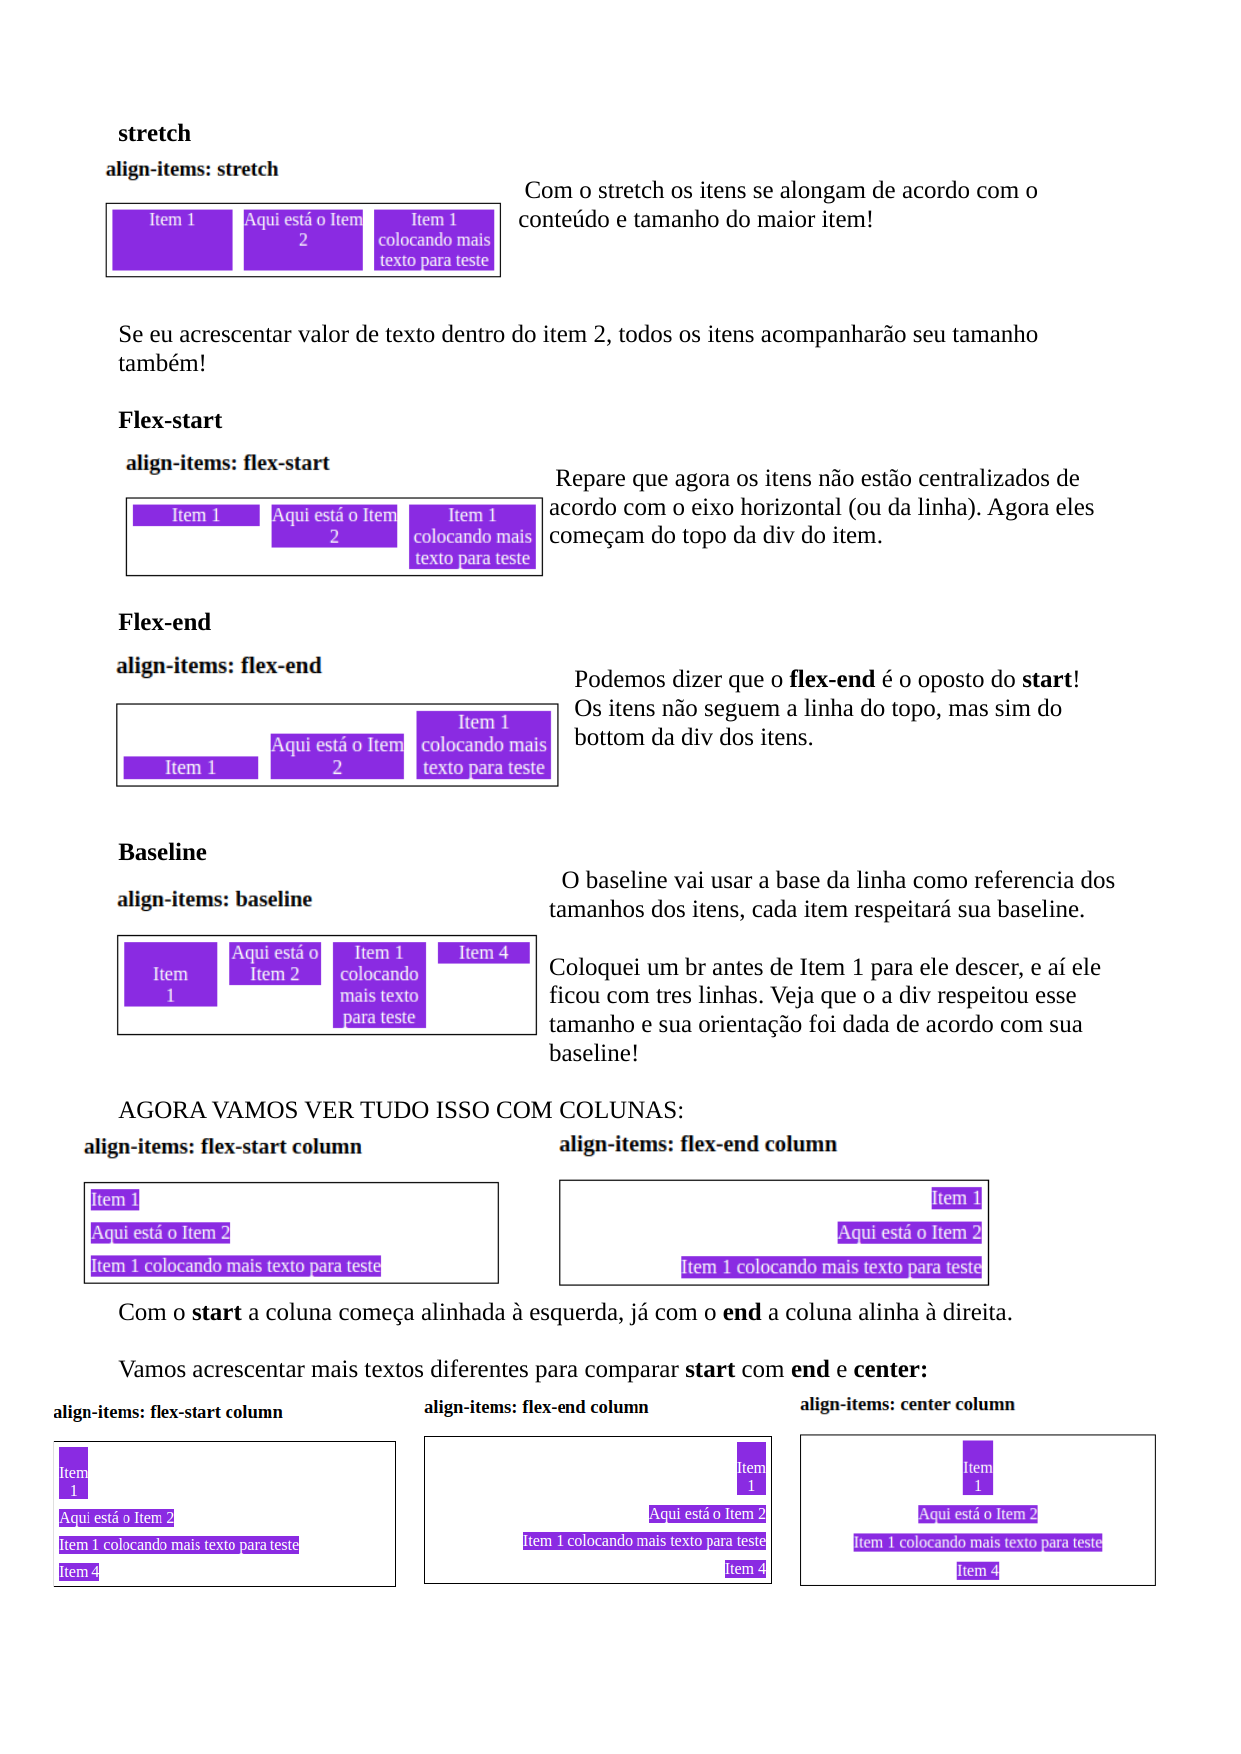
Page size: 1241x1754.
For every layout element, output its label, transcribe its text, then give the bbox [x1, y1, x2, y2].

picture [120, 446, 549, 593]
text Podemos dizer que o flex-end é o oposto do start! [574, 664, 1122, 693]
text Com o start a coluna começa alinhada à esquerda, já com o end a coluna alinha à direita. [118, 1297, 1122, 1326]
text Baseline [118, 837, 1122, 866]
picture [99, 151, 518, 292]
text AGORA VAMOS VER TUDO ISSO COM COLUNAS: [118, 1096, 1122, 1124]
text O baseline vai usar a base da linha como referencia dos tamanhos dos itens, cada item respeitará sua baseline. [118, 866, 1122, 923]
picture [78, 1130, 512, 1291]
text Se eu acrescentar valor de texto dentro do item 2, todos os itens acompanharão seu tamanho também! [118, 319, 1122, 377]
text Flex-end [118, 607, 1122, 636]
text Os itens não seguem a linha do topo, mas sim do bottom da div dos itens. [574, 693, 1122, 751]
picture [421, 1392, 782, 1591]
text Repare que agora os itens não estão centralizados de acordo com o eixo horizontal (ou da linha). Agora eles começam do topo da div do item. [549, 463, 1122, 549]
picture [558, 1128, 999, 1292]
picture [53, 1399, 411, 1595]
picture [111, 873, 549, 1046]
text Flex-start [118, 406, 1122, 434]
text Vamos acrescentar mais textos diferentes para comparar start com end e center: [118, 1354, 1122, 1383]
text Coloquei um br antes de Item 1 para ele descer, e aí ele ficou com tres linhas. Veja que o a div respeitou esse tamanho e sua orientação foi dada de acordo com sua baseline! [118, 952, 1122, 1067]
picture [796, 1391, 1166, 1588]
text Com o stretch os itens se alongam de acordo com o conteúdo e tamanho do maior item! [518, 176, 1122, 233]
text stretch [118, 118, 1122, 147]
picture [115, 648, 574, 807]
